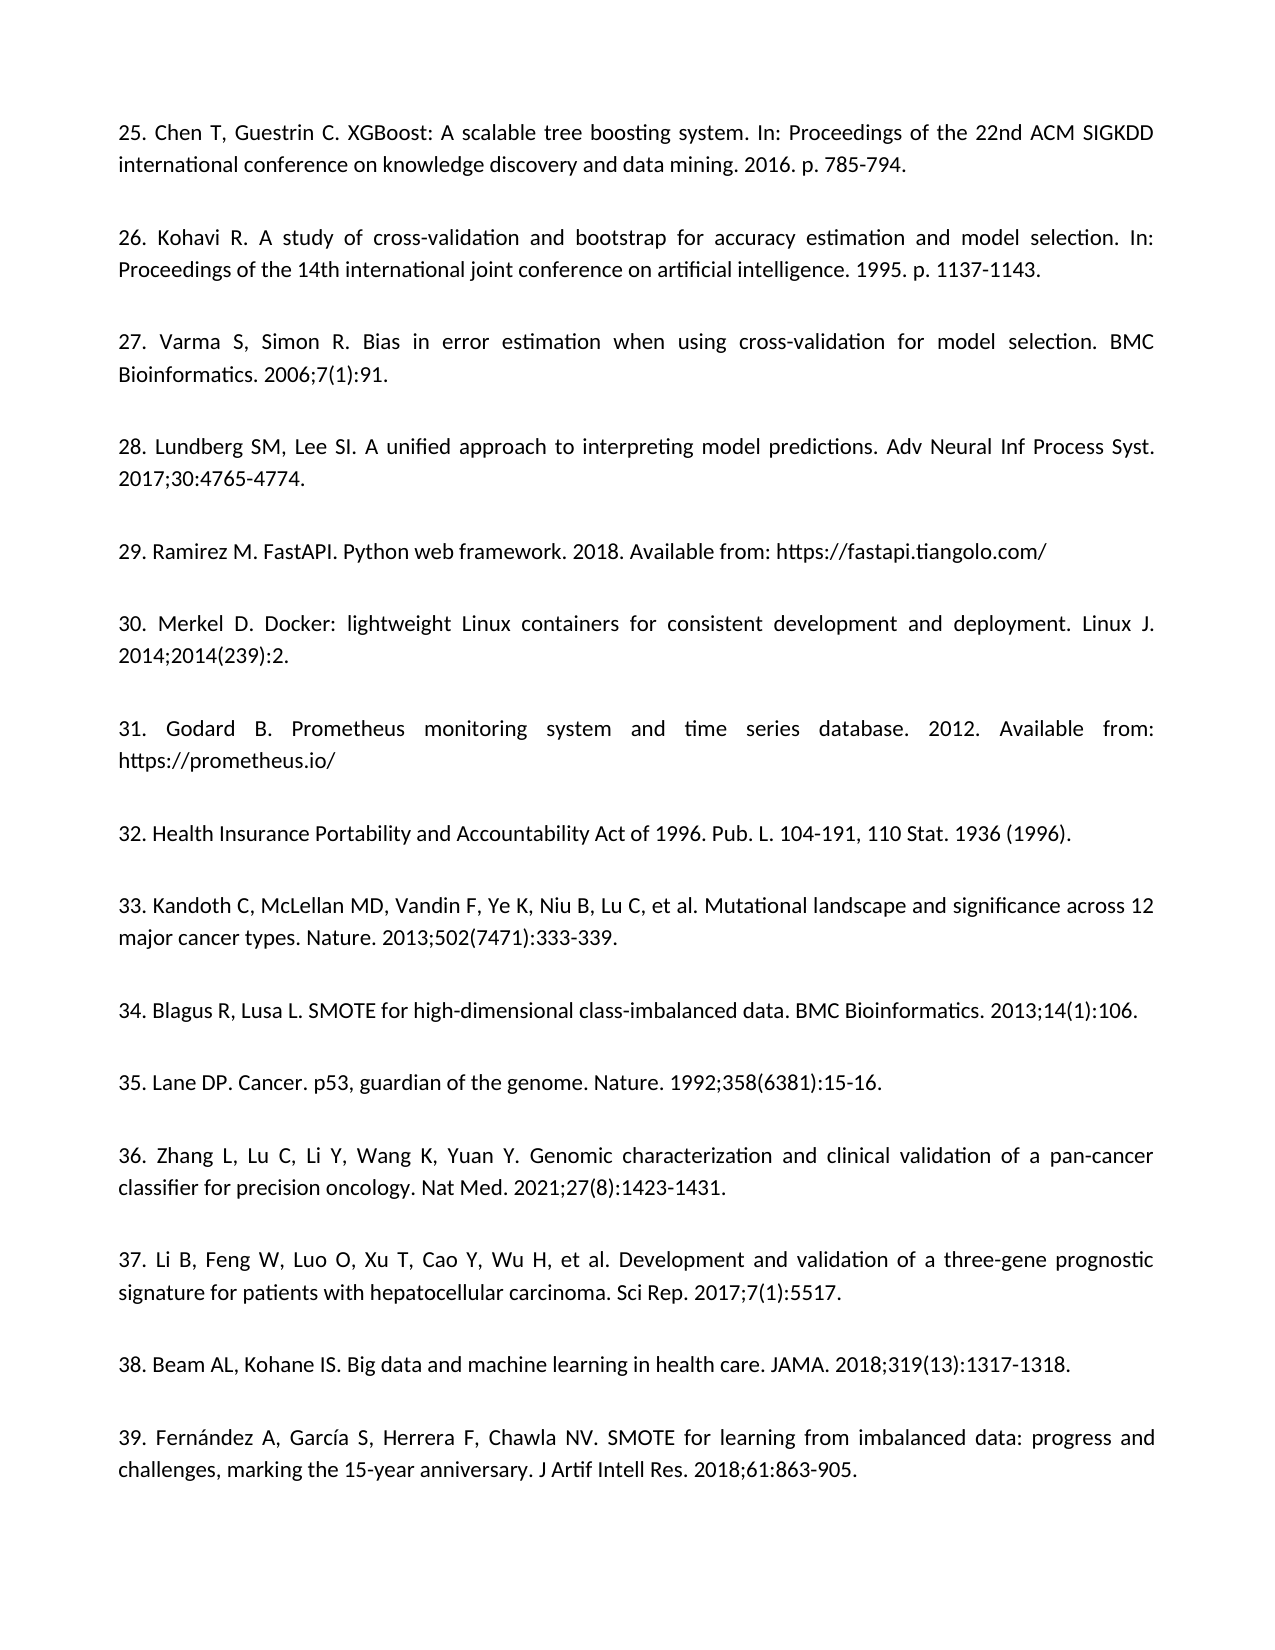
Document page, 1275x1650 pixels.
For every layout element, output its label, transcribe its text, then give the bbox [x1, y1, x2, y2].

text 32. Health Insurance Portability and Accountability Act of 1996. Pub. L. 104-191, 110 Stat. 1936 (1996). [118, 819, 1157, 847]
text 30. Merkel D. Docker: lightweight Linux containers for consistent development and deployment. Linux J. 2014;2014(239):2. [118, 609, 1157, 669]
text 34. Blagus R, Lusa L. SMOTE for high-dimensional class-imbalanced data. BMC Bioinformatics. 2013;14(1):106. [118, 996, 1157, 1024]
text 33. Kandoth C, McLellan MD, Vandin F, Ye K, Niu B, Lu C, et al. Mutational landscape and significance across 12 major cancer types. Nature. 2013;502(7471):333-339. [118, 891, 1157, 951]
text 28. Lundberg SM, Lee SI. A unified approach to interpreting model predictions. Adv Neural Inf Process Syst. 2017;30:4765-4774. [118, 432, 1157, 492]
text 25. Chen T, Guestrin C. XGBoost: A scalable tree boosting system. In: Proceedings of the 22nd ACM SIGKDD international conference on knowledge discovery and data mining. 2016. p. 785-794. [118, 118, 1157, 178]
text 36. Zhang L, Lu C, Li Y, Wang K, Yuan Y. Genomic characterization and clinical validation of a pan-cancer classifier for precision oncology. Nat Med. 2021;27(8):1423-1431. [118, 1141, 1157, 1201]
text 27. Varma S, Simon R. Bias in error estimation when using cross-validation for model selection. BMC Bioinformatics. 2006;7(1):91. [118, 327, 1157, 388]
text 29. Ramirez M. FastAPI. Python web framework. 2018. Available from: https://fastapi.tiangolo.com/ [118, 537, 1157, 565]
text 35. Lane DP. Cancer. p53, guardian of the genome. Nature. 1992;358(6381):15-16. [118, 1068, 1157, 1096]
text 39. Fernández A, García S, Herrera F, Chawla NV. SMOTE for learning from imbalanced data: progress and challenges, marking the 15-year anniversary. J Artif Intell Res. 2018;61:863-905. [118, 1423, 1157, 1483]
text 26. Kohavi R. A study of cross-validation and bootstrap for accuracy estimation and model selection. In: Proceedings of the 14th international joint conference on artificial intelligence. 1995. p. 1137-1143. [118, 223, 1157, 283]
text 31. Godard B. Prometheus monitoring system and time series database. 2012. Available from: https://prometheus.io/ [118, 714, 1157, 774]
text 37. Li B, Feng W, Luo O, Xu T, Cao Y, Wu H, et al. Development and validation of a three-gene prognostic signature for patients with hepatocellular carcinoma. Sci Rep. 2017;7(1):5517. [118, 1246, 1157, 1306]
text 38. Beam AL, Kohane IS. Big data and machine learning in health care. JAMA. 2018;319(13):1317-1318. [118, 1350, 1157, 1378]
